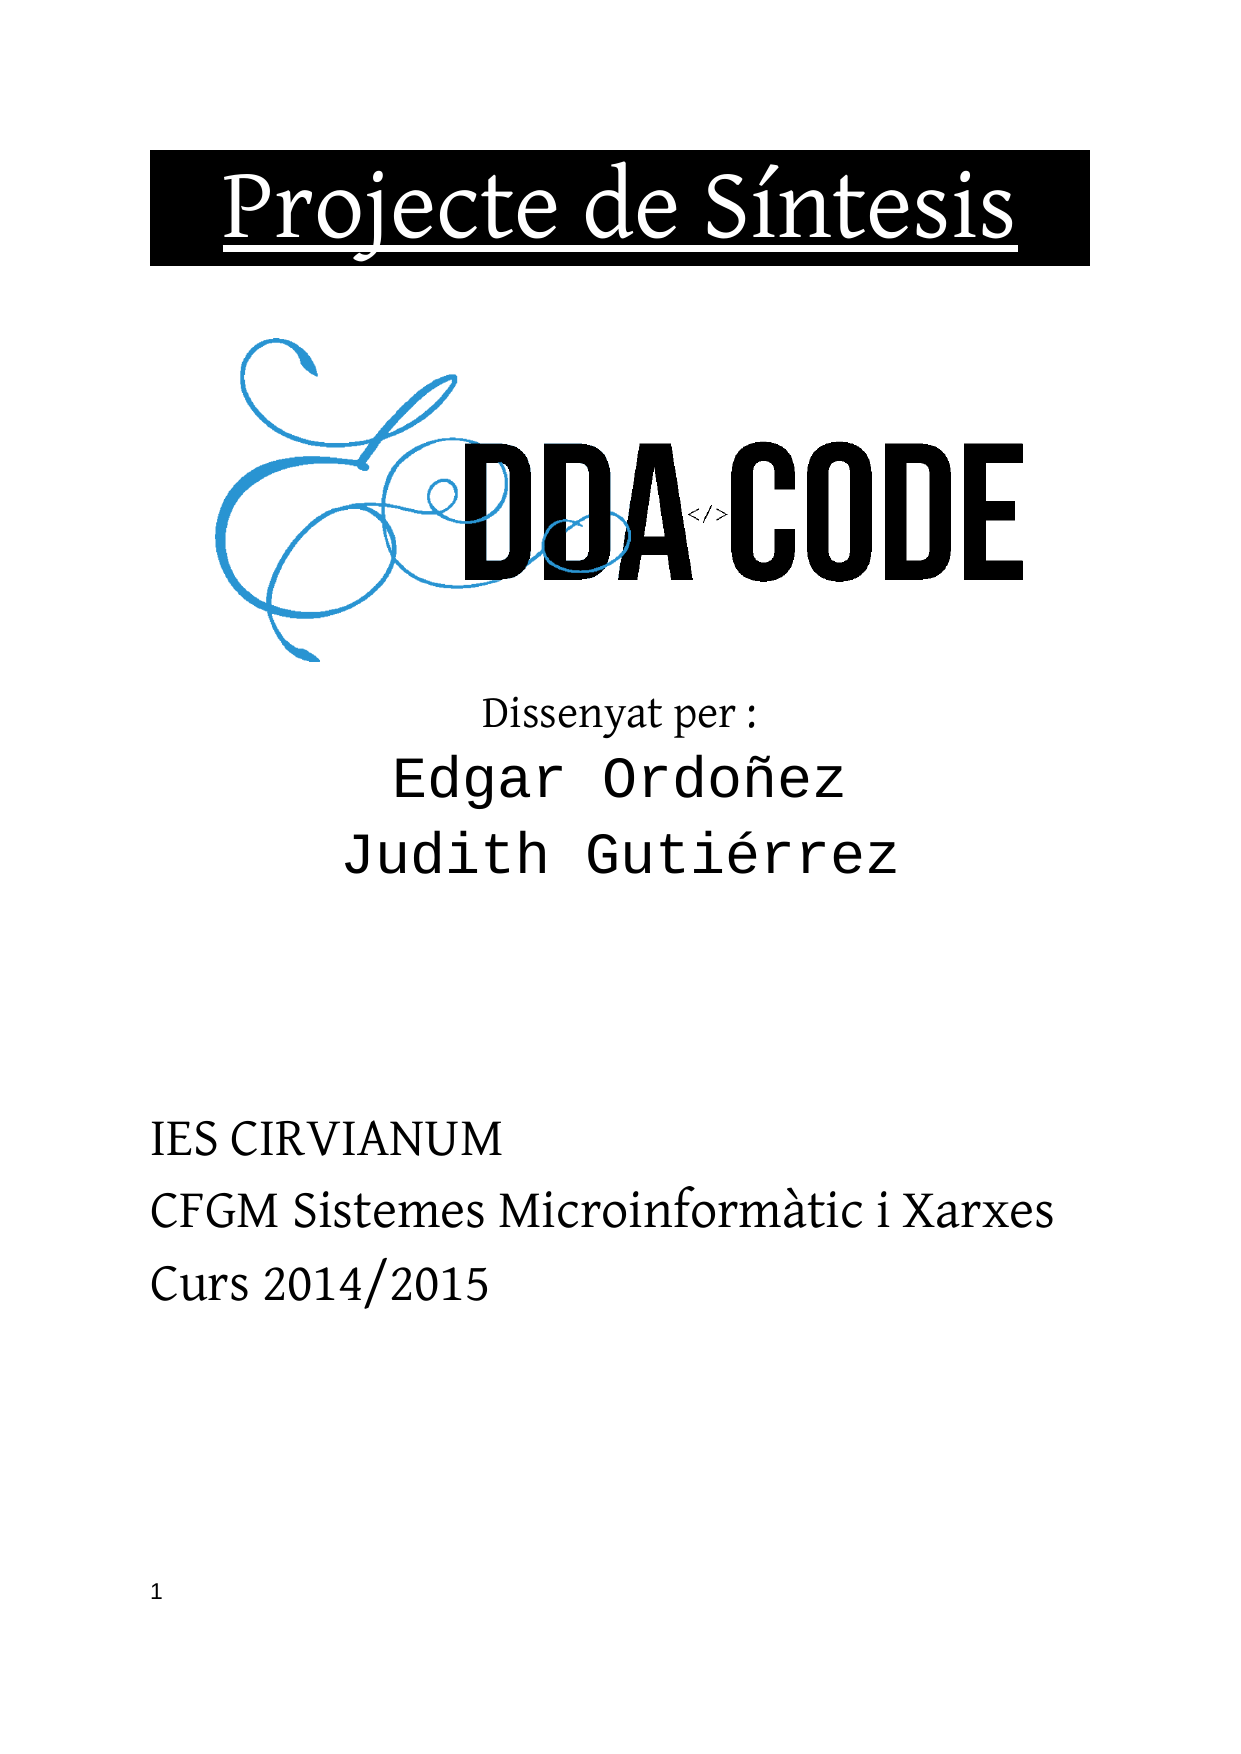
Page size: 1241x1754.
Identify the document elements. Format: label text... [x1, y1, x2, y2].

text Dissenyat per : [150, 680, 1090, 741]
text [150, 283, 1090, 313]
text Projecte de Síntesis [150, 150, 1090, 266]
text CFGM Sistemes Microinformàtic i Xarxes [150, 1181, 1090, 1243]
picture [150, 313, 1090, 680]
text Judith Gutiérrez [150, 824, 1090, 891]
text IES CIRVIANUM [150, 1108, 1090, 1171]
text Curs 2014/2015 [150, 1253, 1090, 1315]
text Edgar Ordoñez [150, 748, 1090, 814]
